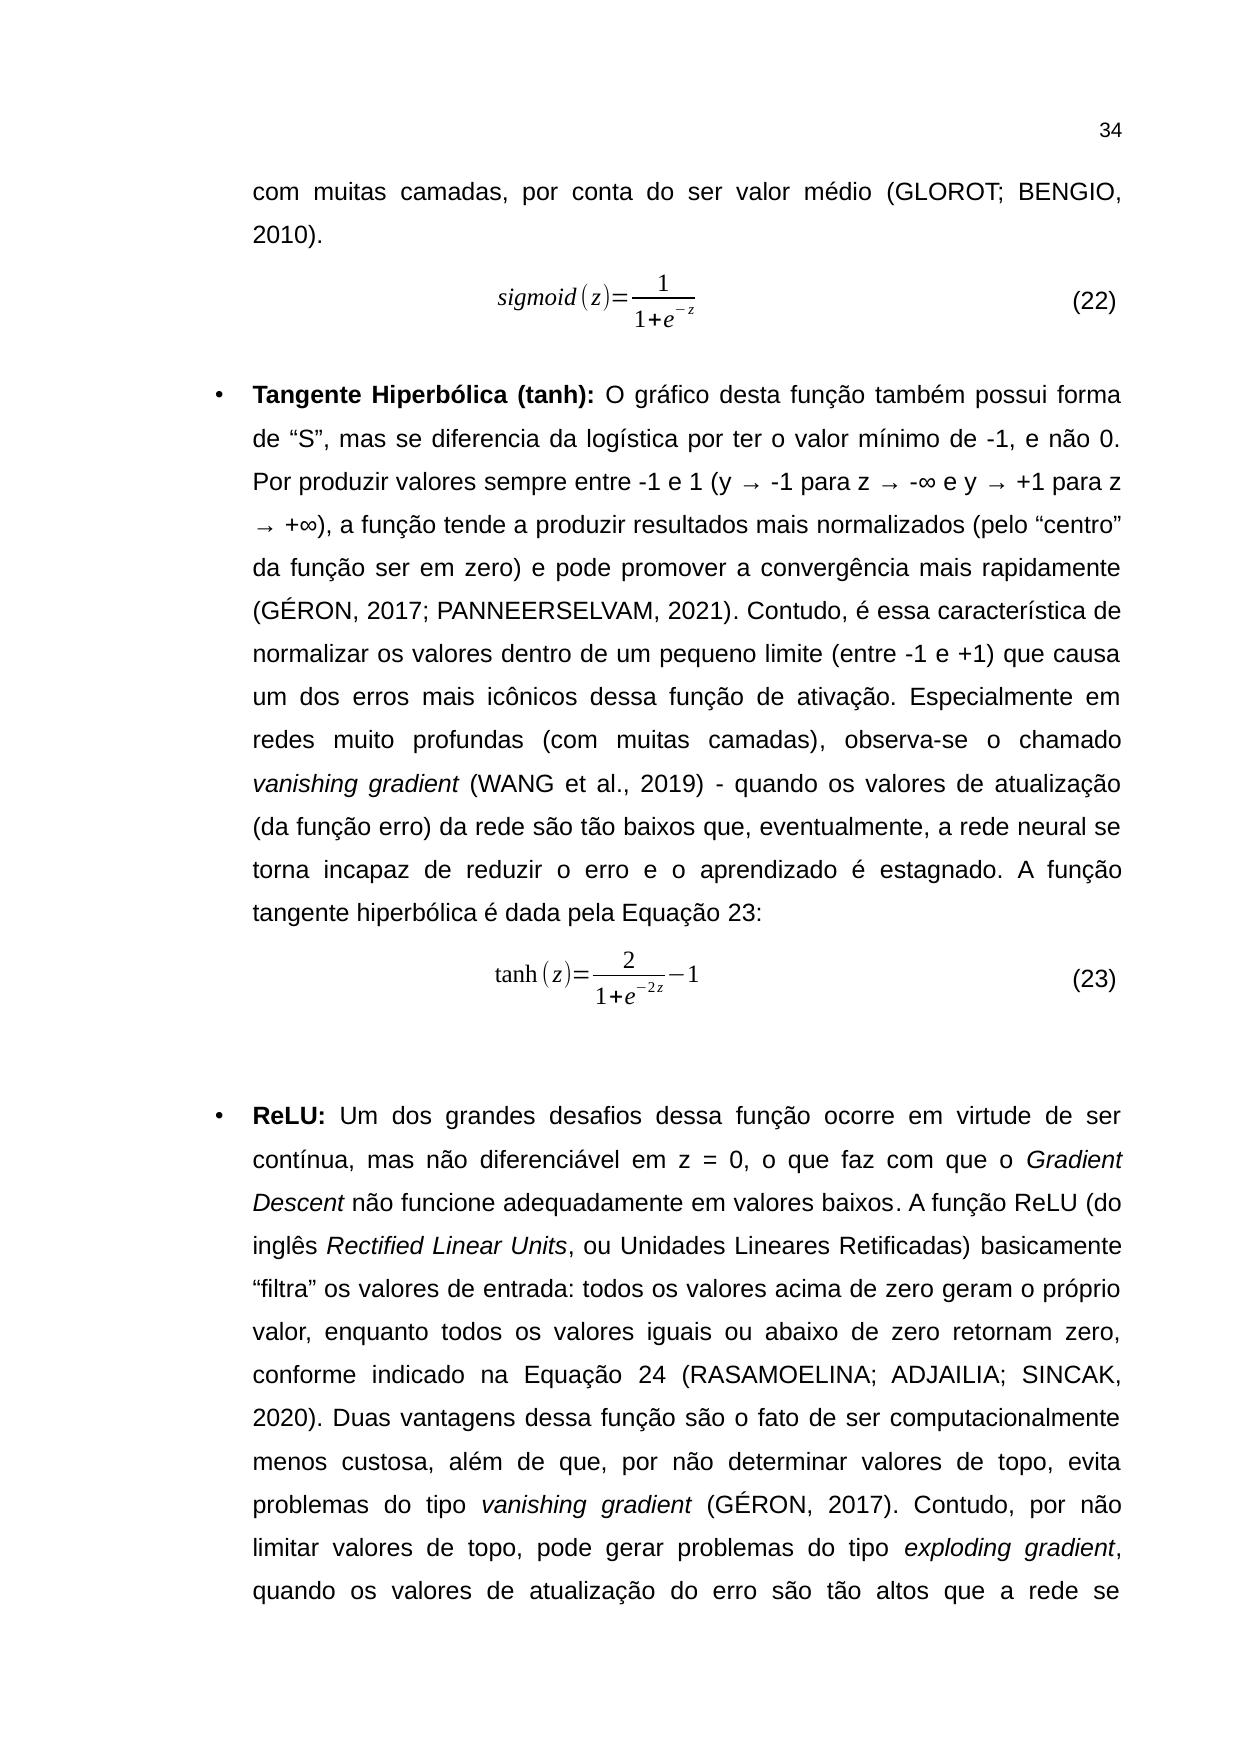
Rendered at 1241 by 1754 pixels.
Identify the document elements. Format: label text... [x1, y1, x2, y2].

table_header [177, 263, 1017, 337]
list Tangente Hiperbólica (tanh): O gráfico desta função também possui forma de “S”, mas se diferencia da logística por ter o valor mínimo de -1, e não 0. Por produzir valores sempre entre -1 e 1 (y → -1 para z → -∞ e y → +1 para z → +∞), a função tende a produzir resultados mais normalizados (pelo “centro” da função ser em zero) e pode promover a convergência mais rapidamente (GÉRON, 2017; PANNEERSELVAM, 2021). Contudo, é essa característica de normalizar os valores dentro de um pequeno limite (entre -1 e +1) que causa um dos erros mais icônicos dessa função de ativação. Especialmente em redes muito profundas (com muitas camadas), observa-se o chamado vanishing gradient (WANG et al., 2019) - quando os valores de atualização (da função erro) da rede são tão baixos que, eventualmente, a rede neural se torna incapaz de reduzir o erro e o aprendizado é estagnado. A função tangente hiperbólica é dada pela Equação 23: [215, 380, 1122, 927]
list com muitas camadas, por conta do ser valor médio (GLOROT; BENGIO, 2010). [215, 177, 1122, 249]
list ReLU: Um dos grandes desafios dessa função ocorre em virtude de ser contínua, mas não diferenciável em z = 0, o que faz com que o Gradient Descent não funcione adequadamente em valores baixos. A função ReLU (do inglês Rectified Linear Units, ou Unidades Lineares Retificadas) basicamente “filtra” os valores de entrada: todos os valores acima de zero geram o próprio valor, enquanto todos os valores iguais ou abaixo de zero retornam zero, conforme indicado na Equação 24 (RASAMOELINA; ADJAILIA; SINCAK, 2020). Duas vantagens dessa função são o fato de ser computacionalmente menos custosa, além de que, por não determinar valores de topo, evita problemas do tipo vanishing gradient (GÉRON, 2017). Contudo, por não limitar valores de topo, pode gerar problemas do tipo exploding gradient, quando os valores de atualização do erro são tão altos que a rede se [215, 1101, 1122, 1604]
table_header (22) [1017, 263, 1122, 337]
table_header [177, 941, 1017, 1015]
table_header (23) [1017, 941, 1122, 1015]
